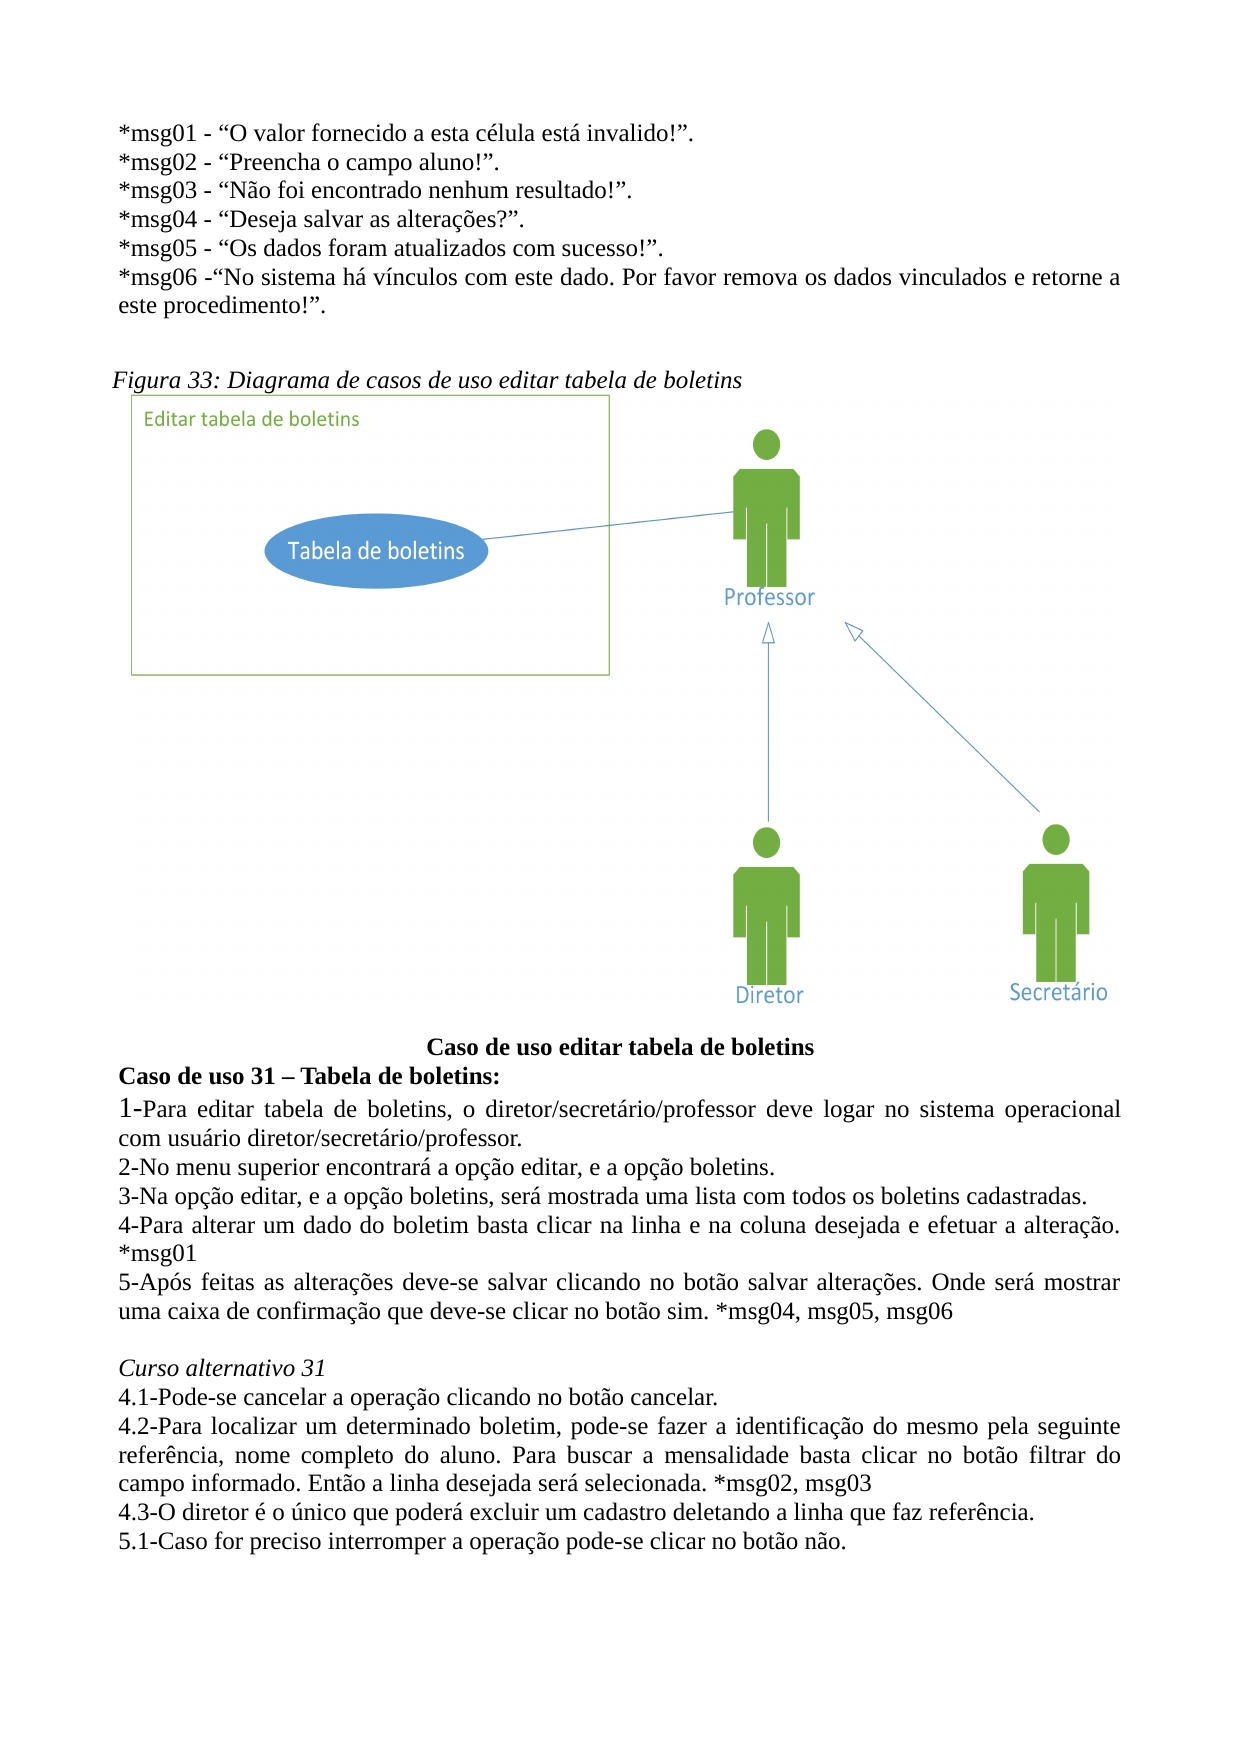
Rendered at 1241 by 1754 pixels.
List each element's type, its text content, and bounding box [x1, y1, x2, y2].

text Caso de uso editar tabela de boletins [112, 393, 1127, 1061]
text 5.1-Caso for preciso interromper a operação pode-se clicar no botão não. [118, 1526, 1122, 1555]
text *msg01 - “O valor fornecido a esta célula está invalido!”. [118, 118, 1122, 147]
text 4.1-Pode-se cancelar a operação clicando no botão cancelar. [118, 1382, 1122, 1411]
text 4-Para alterar um dado do boletim basta clicar na linha e na coluna desejada e efetuar a alteração. *msg01 [118, 1210, 1122, 1267]
text [112, 348, 1127, 365]
text 2-No menu superior encontrará a opção editar, e a opção boletins. [118, 1152, 1122, 1181]
text Figura 33: Diagrama de casos de uso editar tabela de boletins [112, 365, 1127, 393]
text 4.3-O diretor é o único que poderá excluir um cadastro deletando a linha que faz referência. [118, 1497, 1122, 1526]
text *msg04 - “Deseja salvar as alterações?”. [118, 204, 1122, 233]
text *msg02 - “Preencha o campo aluno!”. [118, 147, 1122, 176]
text *msg03 - “Não foi encontrado nenhum resultado!”. [118, 176, 1122, 204]
text Caso de uso 31 – Tabela de boletins: [118, 1061, 1122, 1090]
text 3-Na opção editar, e a opção boletins, será mostrada uma lista com todos os boletins cadastradas. [118, 1181, 1122, 1210]
text 4.2-Para localizar um determinado boletim, pode-se fazer a identificação do mesmo pela seguinte referência, nome completo do aluno. Para buscar a mensalidade basta clicar no botão filtrar do campo informado. Então a linha desejada será selecionada. *msg02, msg03 [118, 1411, 1122, 1497]
picture [121, 394, 1116, 1024]
text 5-Após feitas as alterações deve-se salvar clicando no botão salvar alterações. Onde será mostrar uma caixa de confirmação que deve-se clicar no botão sim. *msg04, msg05, msg06 [118, 1267, 1122, 1325]
text 1-Para editar tabela de boletins, o diretor/secretário/professor deve logar no sistema operacional com usuário diretor/secretário/professor. [118, 1090, 1122, 1152]
text *msg05 - “Os dados foram atualizados com sucesso!”. [118, 233, 1122, 262]
text *msg06 -“No sistema há vínculos com este dado. Por favor remova os dados vinculados e retorne a este procedimento!”. [118, 262, 1122, 319]
text Curso alternativo 31 [118, 1353, 1122, 1382]
